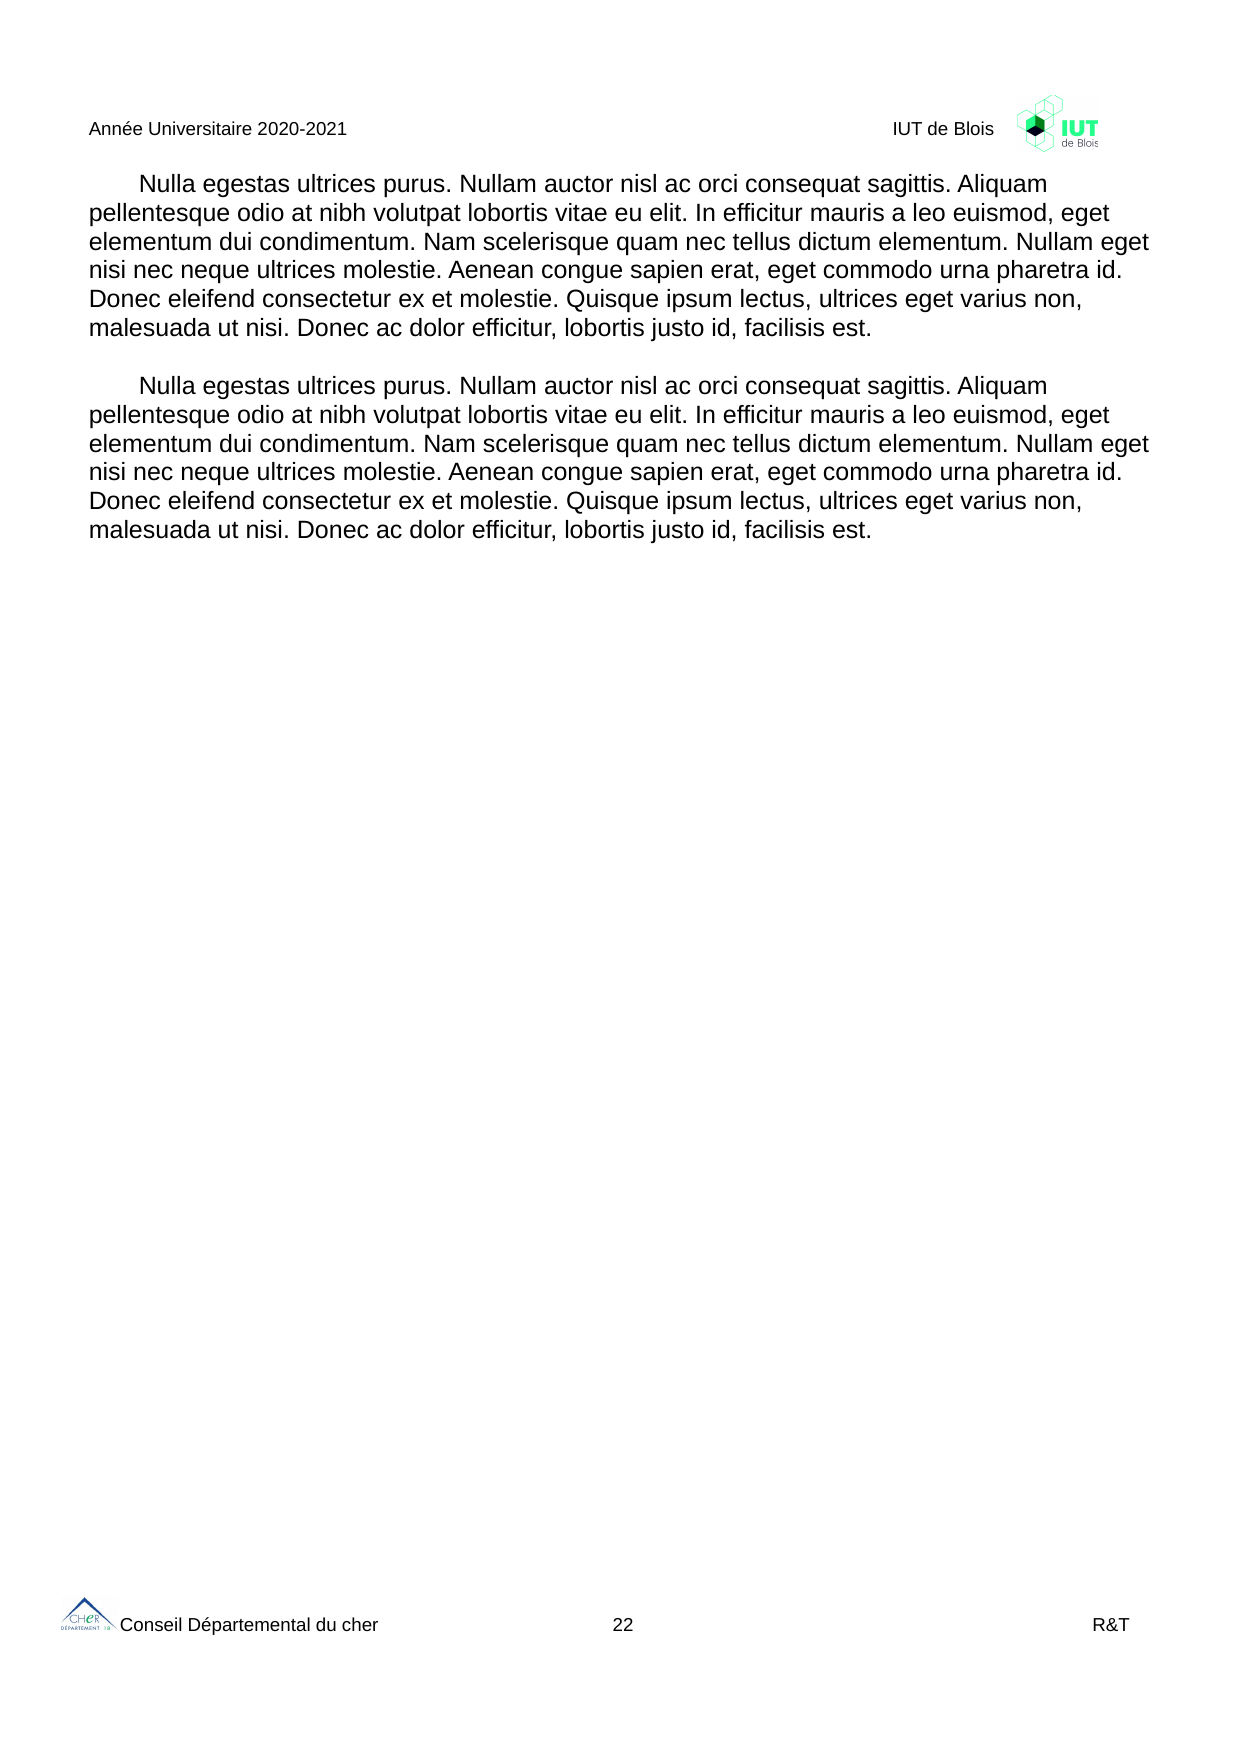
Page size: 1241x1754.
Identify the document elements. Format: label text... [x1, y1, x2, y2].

text Nulla egestas ultrices purus. Nullam auctor nisl ac orci consequat sagittis. Aliquam pellentesque odio at nibh volutpat lobortis vitae eu elit. In efficitur mauris a leo euismod, eget elementum dui condimentum. Nam scelerisque quam nec tellus dictum elementum. Nullam eget nisi nec neque ultrices molestie. Aenean congue sapien erat, eget commodo urna pharetra id. Donec eleifend consectetur ex et molestie. Quisque ipsum lectus, ultrices eget varius non, malesuada ut nisi. Donec ac dolor efficitur, lobortis justo id, facilisis est. [88, 169, 1152, 342]
text Nulla egestas ultrices purus. Nullam auctor nisl ac orci consequat sagittis. Aliquam pellentesque odio at nibh volutpat lobortis vitae eu elit. In efficitur mauris a leo euismod, eget elementum dui condimentum. Nam scelerisque quam nec tellus dictum elementum. Nullam eget nisi nec neque ultrices molestie. Aenean congue sapien erat, eget commodo urna pharetra id. Donec eleifend consectetur ex et molestie. Quisque ipsum lectus, ultrices eget varius non, malesuada ut nisi. Donec ac dolor efficitur, lobortis justo id, facilisis est. [88, 371, 1152, 544]
picture [1017, 95, 1098, 152]
picture [61, 1597, 118, 1630]
